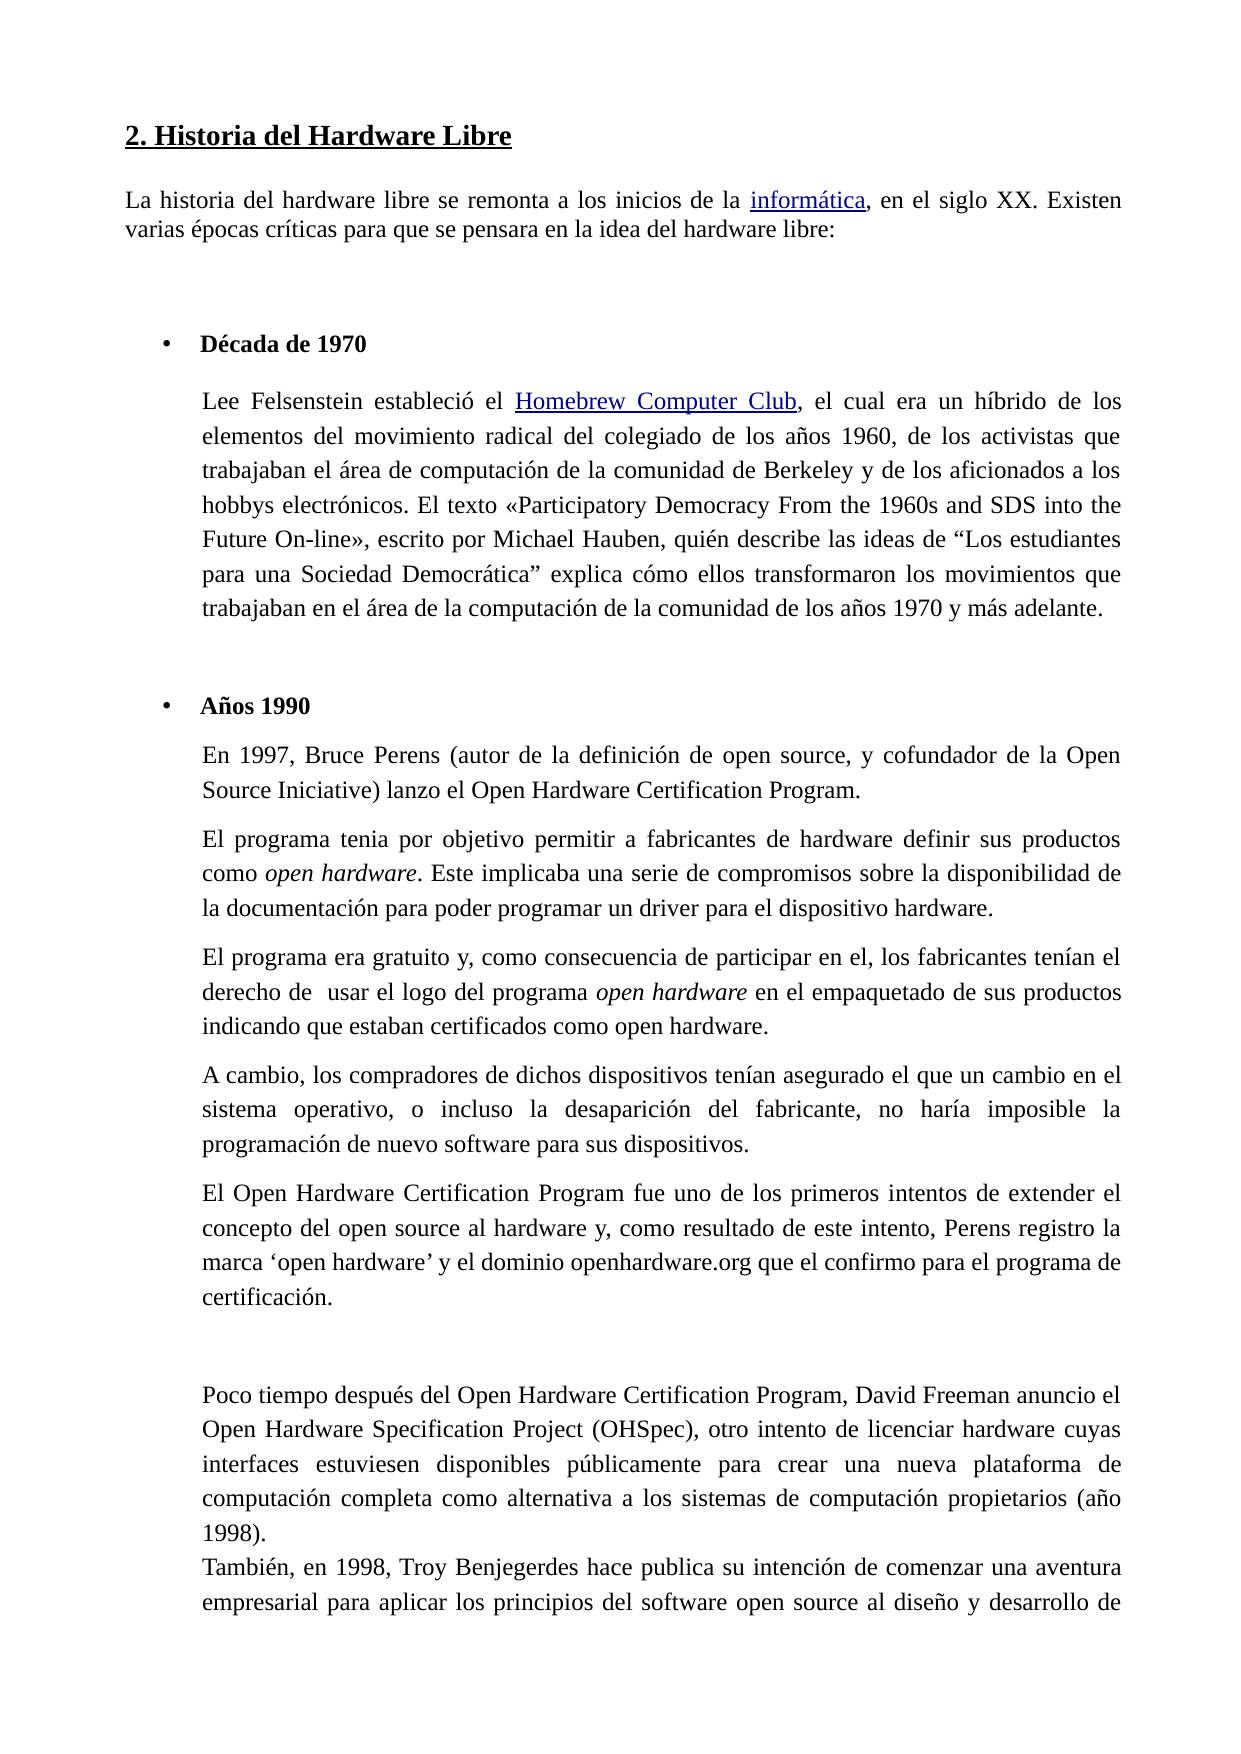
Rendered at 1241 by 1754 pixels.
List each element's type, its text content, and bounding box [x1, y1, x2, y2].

text Poco tiempo después del Open Hardware Certification Program, David Freeman anuncio el Open Hardware Specification Project (OHSpec), otro intento de licenciar hardware cuyas interfaces estuviesen disponibles públicamente para crear una nueva plataforma de computación completa como alternativa a los sistemas de computación propietarios (año 1998). También, en 1998, Troy Benjegerdes hace publica su intención de comenzar una aventura empresarial para aplicar los principios del software open source al diseño y desarrollo de [202, 1380, 1122, 1615]
text A cambio, los compradores de dichos dispositivos tenían asegurado el que un cambio en el sistema operativo, o incluso la desaparición del fabricante, no haría imposible la programación de nuevo software para sus dispositivos. [202, 1060, 1122, 1158]
text El Open Hardware Certification Program fue uno de los primeros intentos de extender el concepto del open source al hardware y, como resultado de este intento, Perens registro la marca ‘open hardware’ y el dominio openhardware.org que el confirmo para el programa de certificación. [202, 1178, 1122, 1310]
text 2. Historia del Hardware Libre [125, 118, 1122, 152]
text La historia del hardware libre se remonta a los inicios de la informática, en el siglo XX. Existen varias épocas críticas para que se pensara en la idea del hardware libre: [125, 185, 1122, 243]
text En 1997, Bruce Perens (autor de la definición de open source, y cofundador de la Open Source Iniciative) lanzo el Open Hardware Certification Program. [202, 741, 1122, 804]
text Lee Felsenstein estableció el Homebrew Computer Club, el cual era un híbrido de los elementos del movimiento radical del colegiado de los años 1960, de los activistas que trabajaban el área de computación de la comunidad de Berkeley y de los aficionados a los hobbys electrónicos. El texto «Participatory Democracy From the 1960s and SDS into the Future On-line», escrito por Michael Hauben, quién describe las ideas de “Los estudiantes para una Sociedad Democrática” explica cómo ellos transformaron los movimientos que trabajaban en el área de la computación de la comunidad de los años 1970 y más adelante. [202, 386, 1122, 622]
list Años 1990 [162, 691, 1122, 720]
text El programa era gratuito y, como consecuencia de participar en el, los fabricantes tenían el derecho de usar el logo del programa open hardware en el empaquetado de sus productos indicando que estaban certificados como open hardware. [202, 942, 1122, 1040]
text El programa tenia por objetivo permitir a fabricantes de hardware definir sus productos como open hardware. Este implicaba una serie de compromisos sobre la disponibilidad de la documentación para poder programar un driver para el dispositivo hardware. [202, 824, 1122, 922]
list Década de 1970 [162, 329, 1122, 358]
